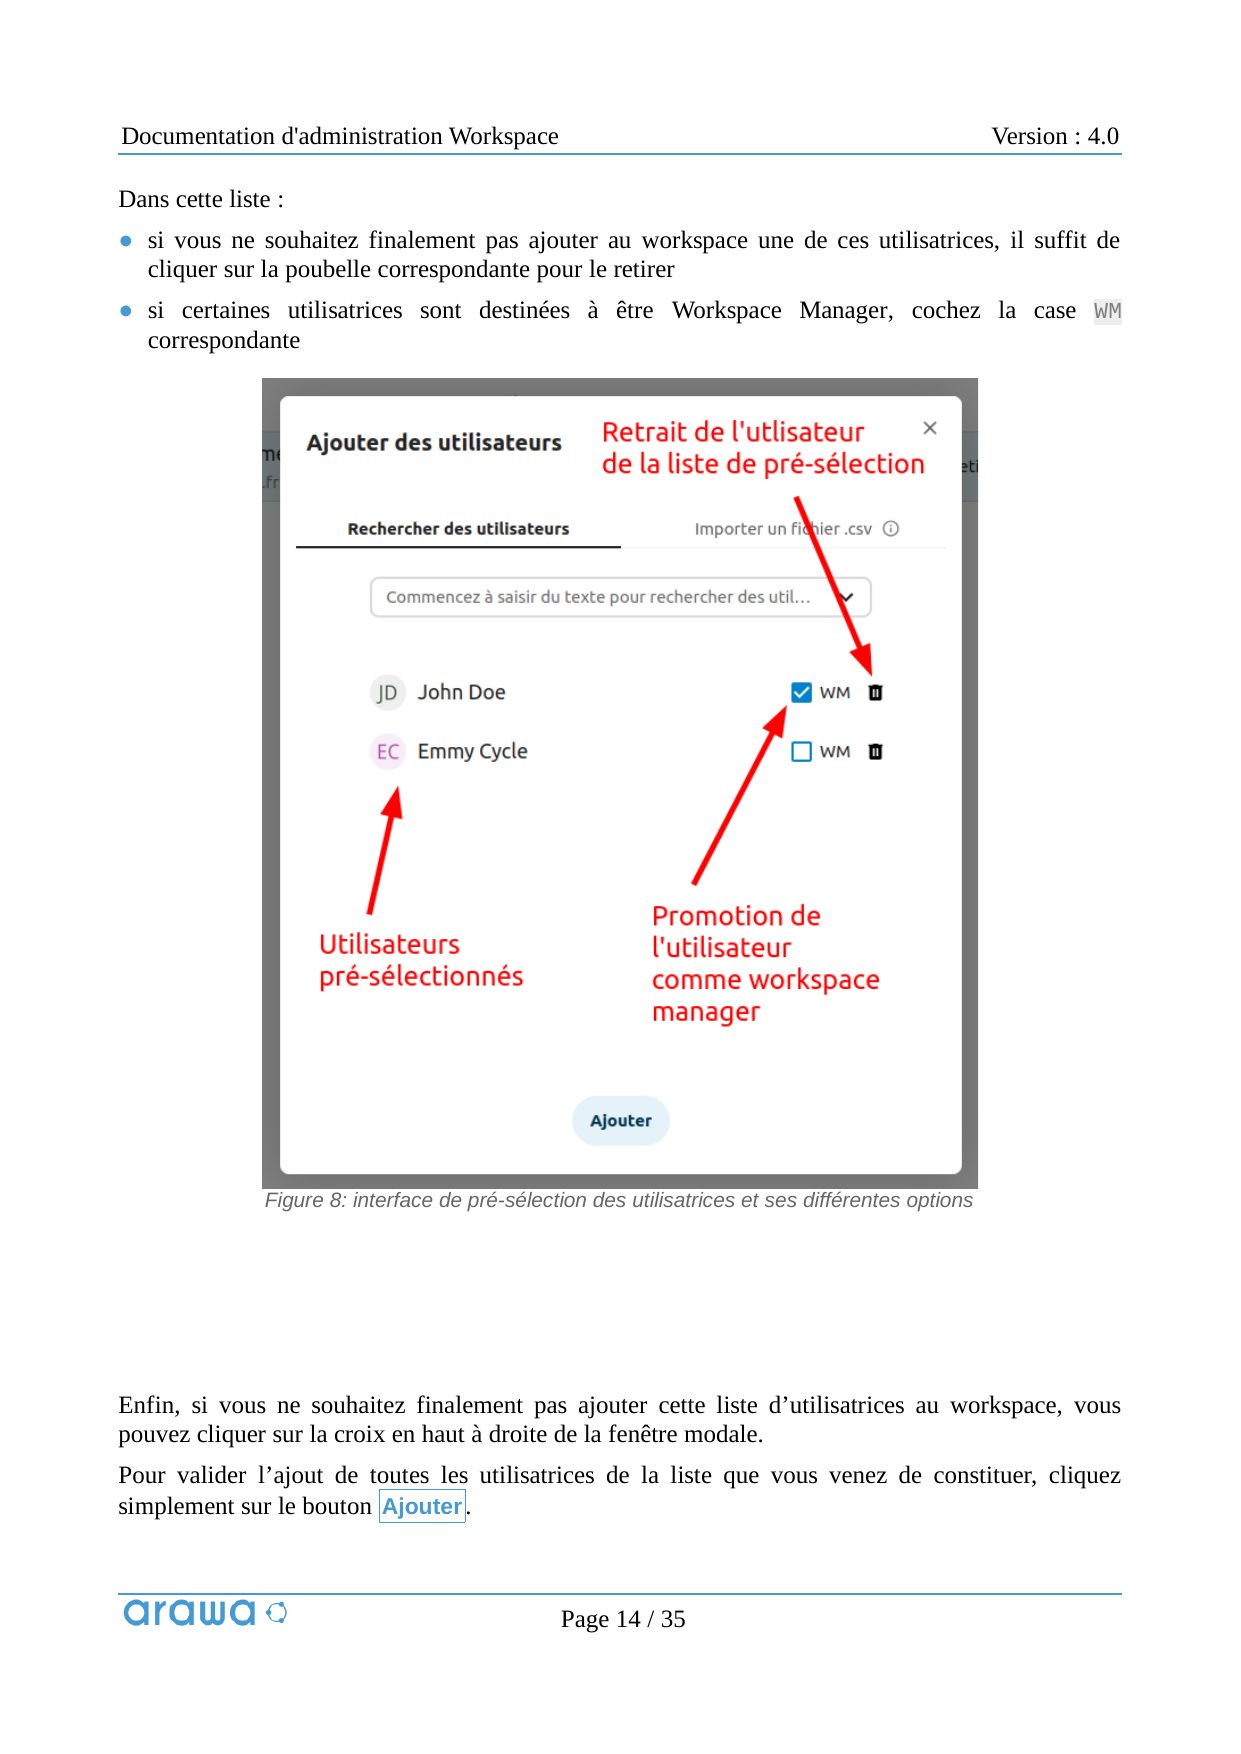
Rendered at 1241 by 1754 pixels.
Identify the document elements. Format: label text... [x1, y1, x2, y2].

list si vous ne souhaitez finalement pas ajouter au workspace une de ces utilisatrices, il suffit de cliquer sur la poubelle correspondante pour le retirer [118, 225, 1122, 283]
picture [262, 378, 979, 1189]
text Figure 8: interface de pré-sélection des utilisatrices et ses différentes options [183, 378, 1057, 1212]
list si certaines utilisatrices sont destinées à être Workspace Manager, cochez la case WM correspondante [118, 295, 1122, 354]
text Dans cette liste : [118, 184, 1122, 213]
picture [121, 1597, 290, 1628]
text Pour valider l’ajout de toutes les utilisatrices de la liste que vous venez de constituer, cliquez simplement sur le bouton Ajouter. [118, 1460, 1122, 1522]
text Enfin, si vous ne souhaitez finalement pas ajouter cette liste d’utilisatrices au workspace, vous pouvez cliquer sur la croix en haut à droite de la fenêtre modale. [118, 1390, 1122, 1448]
